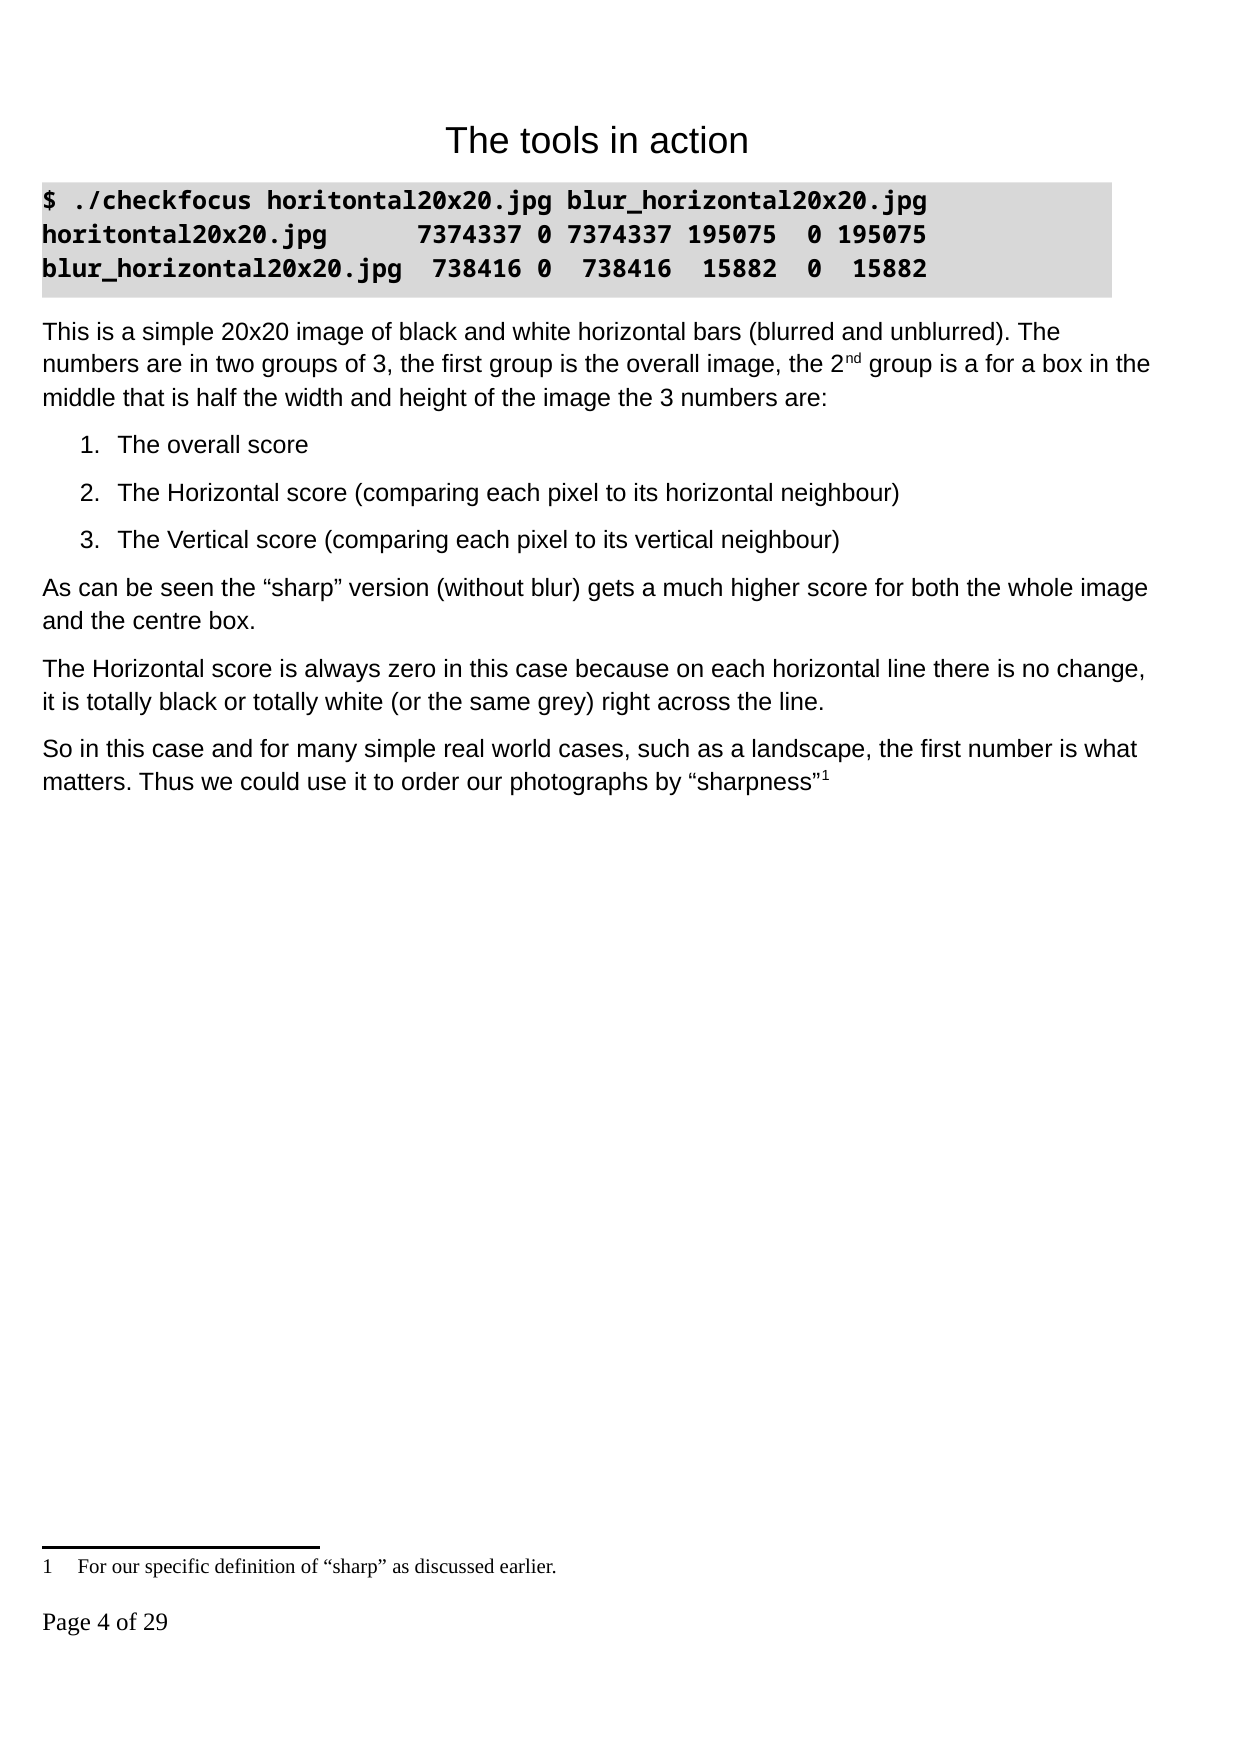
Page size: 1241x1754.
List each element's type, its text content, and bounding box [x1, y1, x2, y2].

text The Horizontal score is always zero in this case because on each horizontal line there is no change, it is totally black or totally white (or the same grey) right across the line. [42, 653, 1152, 715]
text This is a simple 20x20 image of black and white horizontal bars (blurred and unblurred). The numbers are in two groups of 3, the first group is the overall image, the 2nd group is a for a box in the middle that is half the width and height of the image the 3 numbers are: [42, 316, 1152, 411]
text For our specific definition of “sharp” as discussed earlier. [42, 1553, 1152, 1578]
list The Horizontal score (comparing each pixel to its horizontal neighbour) [79, 478, 1152, 506]
text So in this case and for many simple real world cases, such as a landscape, the first number is what matters. Thus we could use it to order our photographs by “sharpness” [42, 734, 1152, 796]
list The Vertical score (comparing each pixel to its vertical neighbour) [79, 525, 1152, 554]
text As can be seen the “sharp” version (without blur) gets a much higher score for both the whole image and the centre box. [42, 573, 1152, 635]
subtitle The tools in action [42, 118, 1152, 161]
list The overall score [79, 430, 1152, 459]
